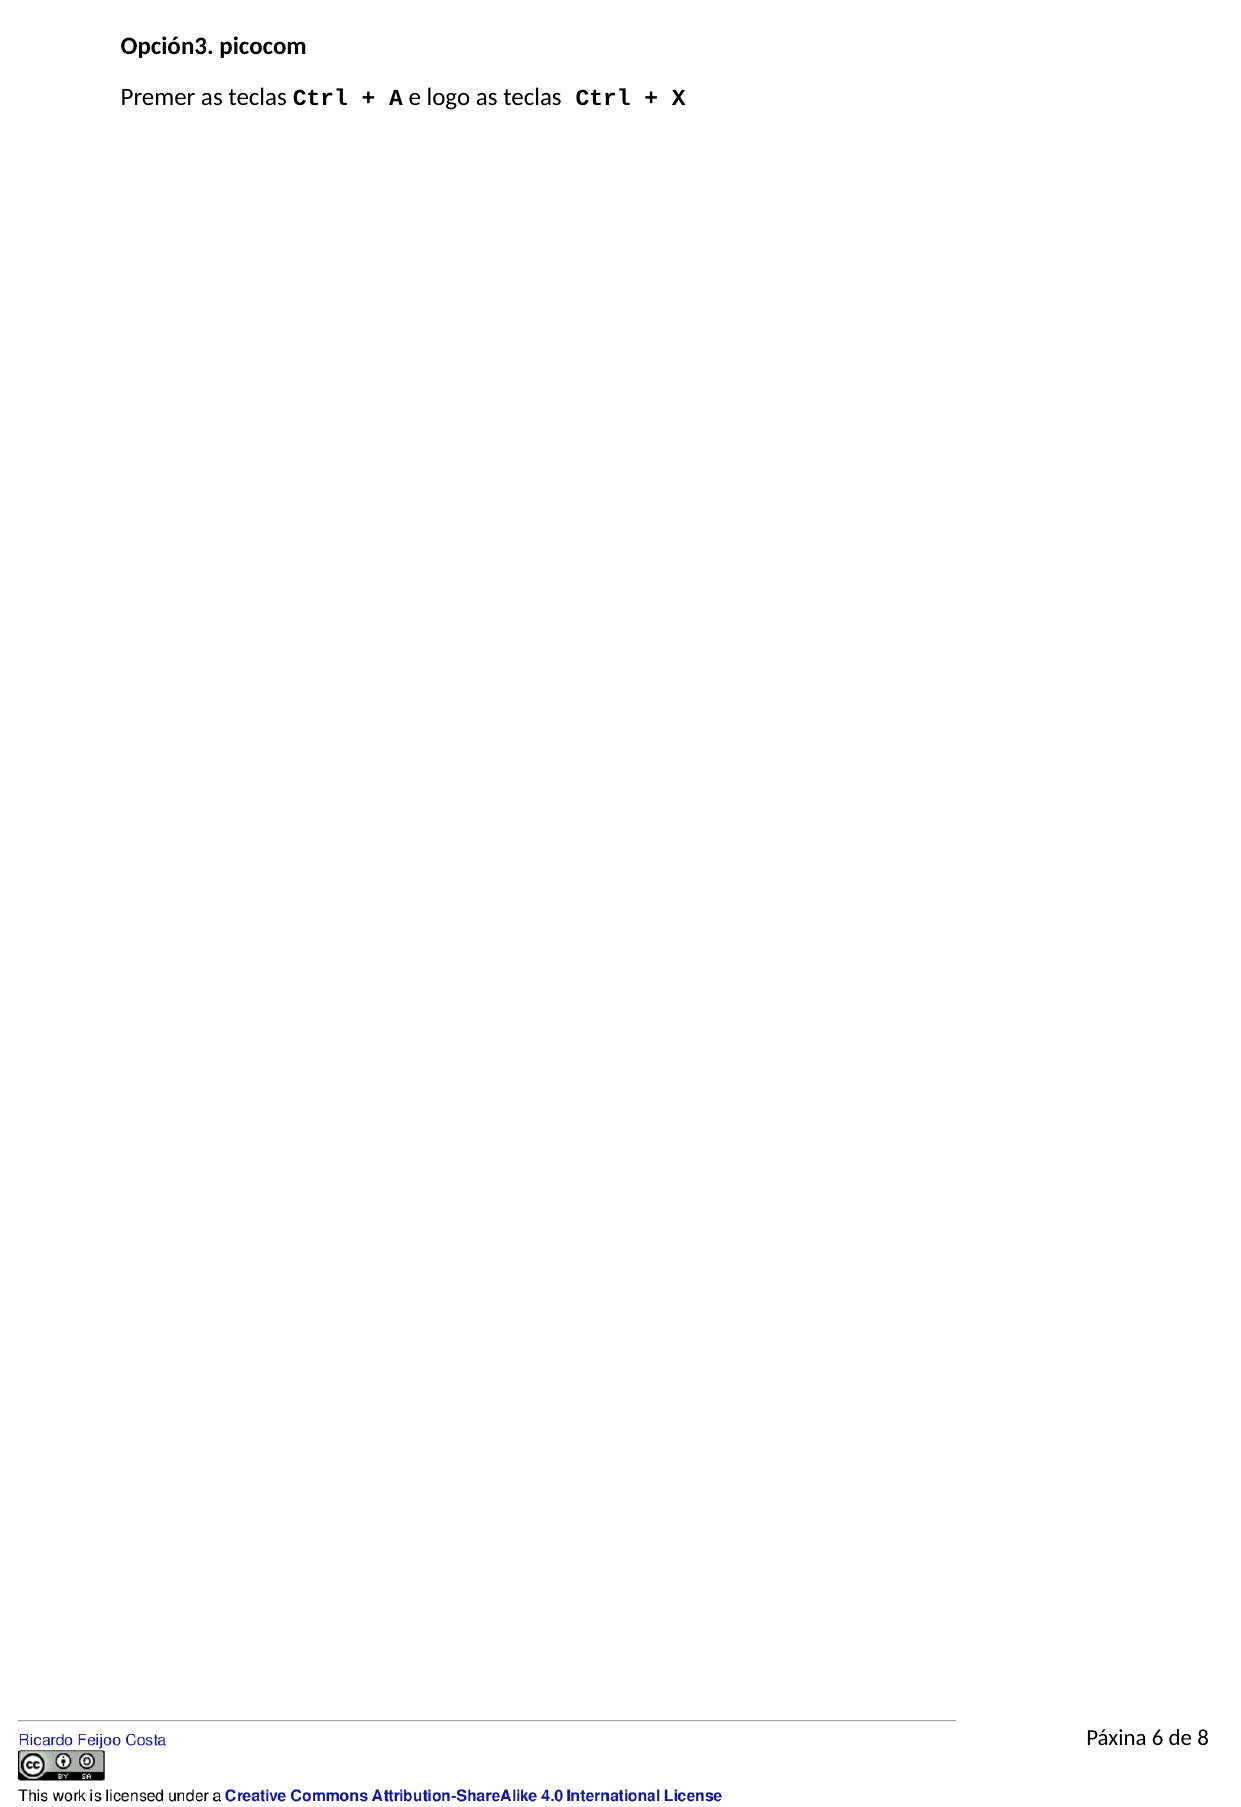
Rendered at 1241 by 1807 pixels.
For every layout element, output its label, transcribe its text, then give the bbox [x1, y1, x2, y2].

list Opción3. picocom [83, 30, 1209, 60]
picture [8, 1715, 957, 1806]
list Premer as teclas Ctrl + A e logo as teclas Ctrl + X [83, 81, 1209, 112]
